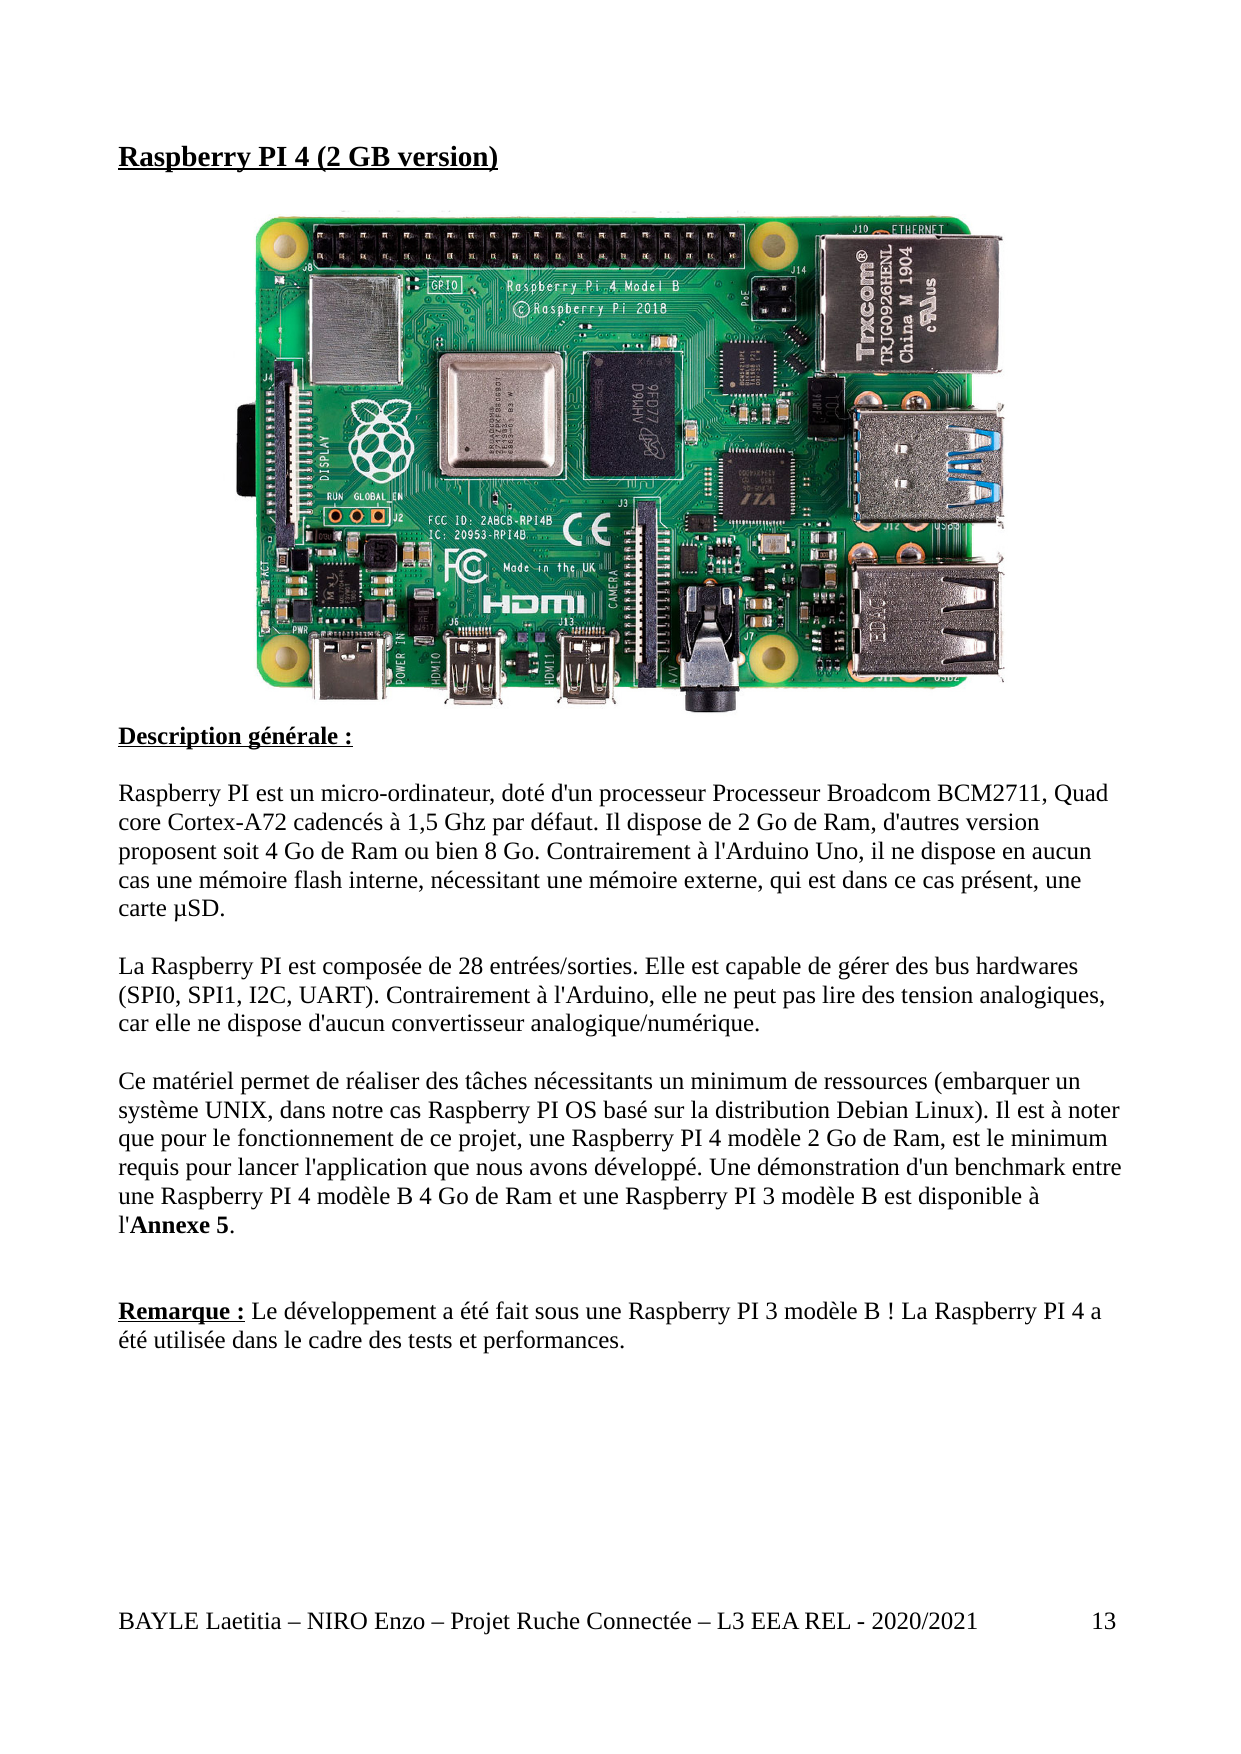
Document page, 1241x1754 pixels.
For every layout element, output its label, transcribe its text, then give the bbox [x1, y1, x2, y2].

text Raspberry PI est un micro-ordinateur, doté d'un processeur Processeur Broadcom BCM2711, Quad core Cortex-A72 cadencés à 1,5 Ghz par défaut. Il dispose de 2 Go de Ram, d'autres version proposent soit 4 Go de Ram ou bien 8 Go. Contrairement à l'Arduino Uno, il ne dispose en aucun cas une mémoire flash interne, nécessitant une mémoire externe, qui est dans ce cas présent, une carte µSD. [118, 778, 1122, 922]
text Description générale : [118, 271, 1122, 750]
text Ce matériel permet de réaliser des tâches nécessitants un minimum de ressources (embarquer un système UNIX, dans notre cas Raspberry PI OS basé sur la distribution Debian Linux). Il est à noter que pour le fonctionnement de ce projet, une Raspberry PI 4 modèle 2 Go de Ram, est le minimum requis pour lancer l'application que nous avons développé. Une démonstration d'un benchmark entre une Raspberry PI 4 modèle B 4 Go de Ram et une Raspberry PI 3 modèle B est disponible à l'Annexe 5. [118, 1066, 1122, 1238]
text Remarque : Le développement a été fait sous une Raspberry PI 3 modèle B ! La Raspberry PI 4 a été utilisée dans le cadre des tests et performances. [118, 1296, 1122, 1353]
subtitle Raspberry PI 4 (2 GB version) [118, 139, 1122, 172]
text La Raspberry PI est composée de 28 entrées/sorties. Elle est capable de gérer des bus hardwares (SPI0, SPI1, I2C, UART). Contrairement à l'Arduino, elle ne peut pas lire des tension analogiques, car elle ne dispose d'aucun convertisseur analogique/numérique. [118, 951, 1122, 1037]
picture [222, 210, 1018, 721]
